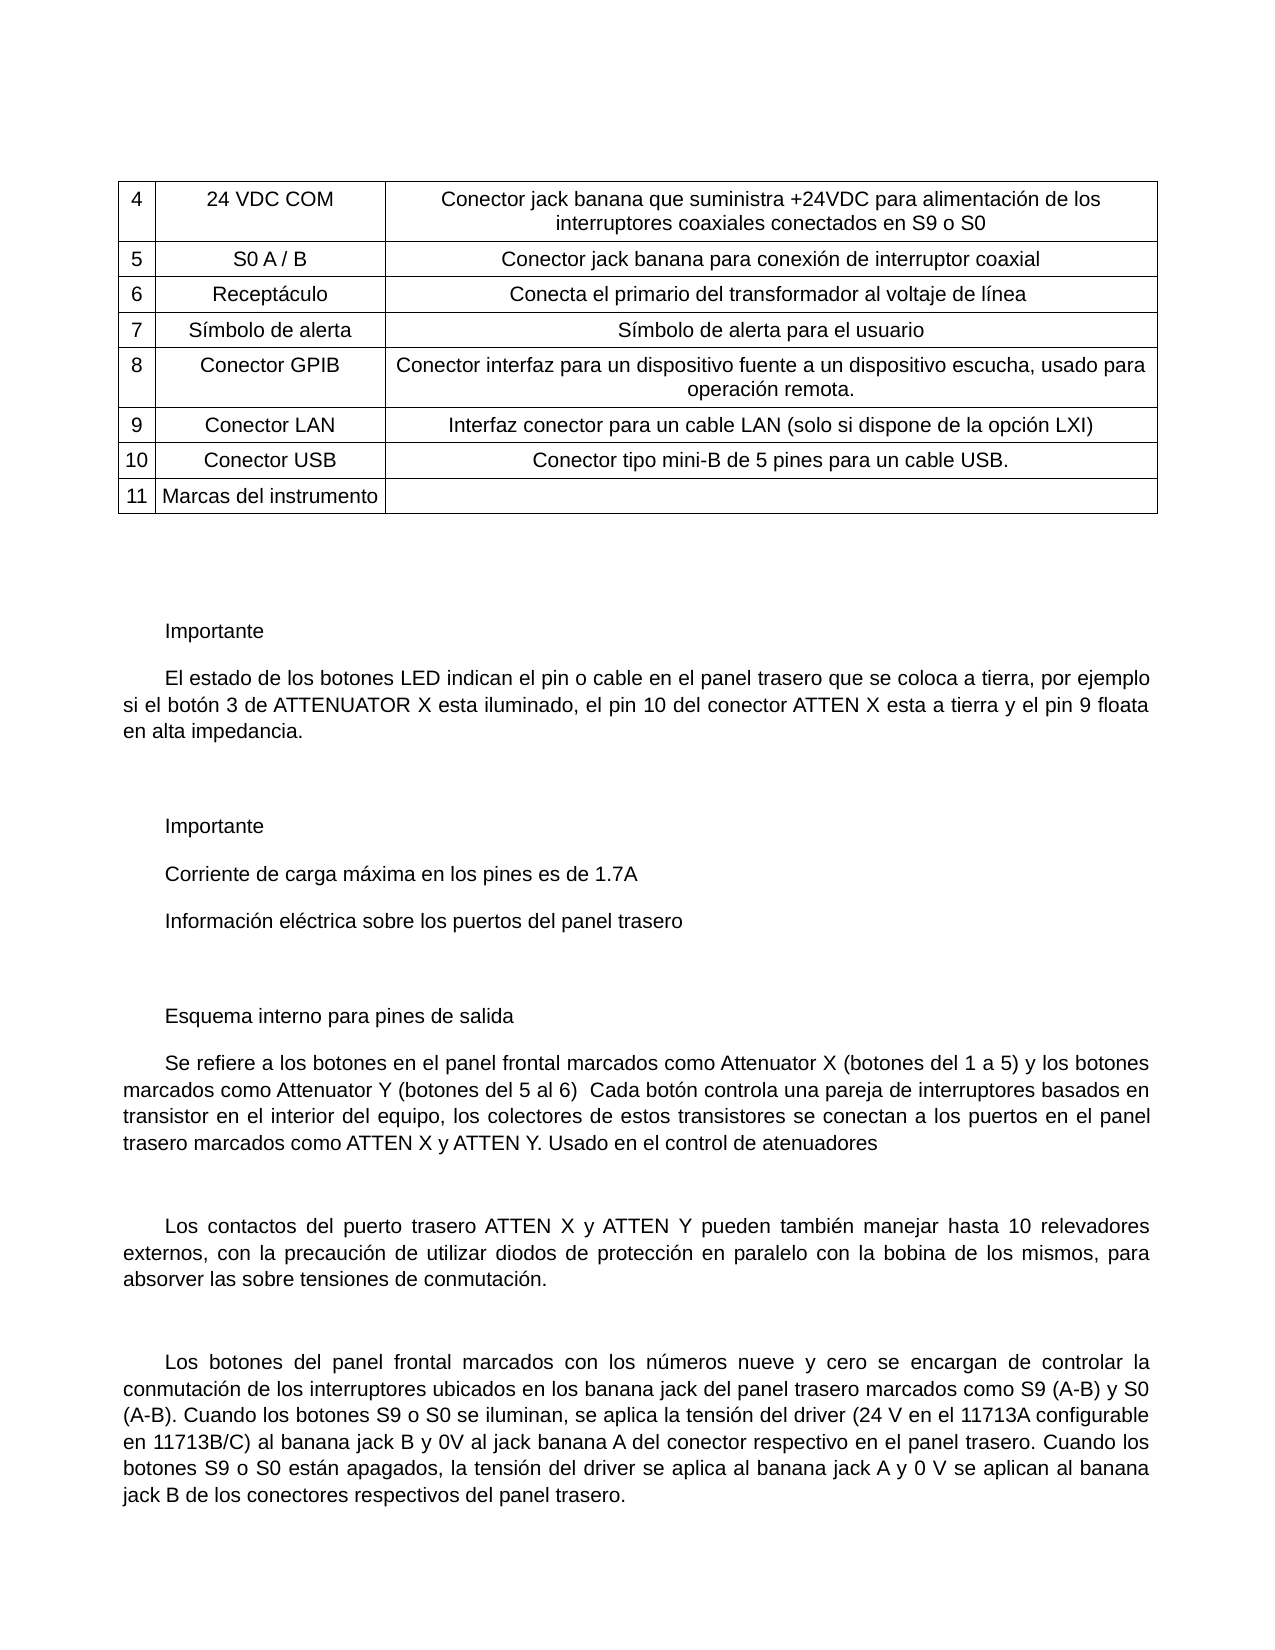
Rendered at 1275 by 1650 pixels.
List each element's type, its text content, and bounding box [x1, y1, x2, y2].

table_cell 9 [119, 408, 155, 442]
text Los contactos del puerto trasero ATTEN X y ATTEN Y pueden también manejar hasta 10 relevadores externos, con la precaución de utilizar diodos de protección en paralelo con la bobina de los mismos, para absorver las sobre tensiones de conmutación. [123, 1211, 1152, 1291]
table_cell Conector LAN [156, 408, 385, 442]
table_cell Conector interfaz para un dispositivo fuente a un dispositivo escucha, usado para operación remota. [386, 348, 1157, 407]
table_cell Receptáculo [156, 277, 385, 312]
text Corriente de carga máxima en los pines es de 1.7A [123, 859, 1152, 885]
table_cell Marcas del instrumento [156, 479, 385, 513]
table_cell 4 [119, 182, 155, 241]
text Importante [123, 811, 1152, 838]
table_cell Símbolo de alerta [156, 313, 385, 347]
text Importante [123, 616, 1152, 643]
table_cell Conector GPIB [156, 348, 385, 407]
text Información eléctrica sobre los puertos del panel trasero [123, 906, 1152, 933]
table_cell [386, 479, 1157, 513]
table_cell Símbolo de alerta para el usuario [386, 313, 1157, 347]
table_cell 7 [119, 313, 155, 347]
text El estado de los botones LED indican el pin o cable en el panel trasero que se coloca a tierra, por ejemplo si el botón 3 de ATTENUATOR X esta iluminado, el pin 10 del conector ATTEN X esta a tierra y el pin 9 floata en alta impedancia. [123, 663, 1152, 743]
text Se refiere a los botones en el panel frontal marcados como Attenuator X (botones del 1 a 5) y los botones marcados como Attenuator Y (botones del 5 al 6) Cada botón controla una pareja de interruptores basados en transistor en el interior del equipo, los colectores de estos transistores se conectan a los puertos en el panel trasero marcados como ATTEN X y ATTEN Y. Usado en el control de atenuadores [123, 1048, 1152, 1154]
text Los botones del panel frontal marcados con los números nueve y cero se encargan de controlar la conmutación de los interruptores ubicados en los banana jack del panel trasero marcados como S9 (A-B) y S0 (A-B). Cuando los botones S9 o S0 se iluminan, se aplica la tensión del driver (24 V en el 11713A configurable en 11713B/C) al banana jack B y 0V al jack banana A del conector respectivo en el panel trasero. Cuando los botones S9 o S0 están apagados, la tensión del driver se aplica al banana jack A y 0 V se aplican al banana jack B de los conectores respectivos del panel trasero. [123, 1347, 1152, 1507]
text Esquema interno para pines de salida [123, 1001, 1152, 1027]
table_cell 11 [119, 479, 155, 513]
table_cell Conector jack banana que suministra +24VDC para alimentación de los interruptores coaxiales conectados en S9 o S0 [386, 182, 1157, 241]
table_cell 10 [119, 443, 155, 478]
table_cell Conector tipo mini-B de 5 pines para un cable USB. [386, 443, 1157, 478]
table_cell 6 [119, 277, 155, 312]
table_cell S0 A / B [156, 242, 385, 276]
table_cell 24 VDC COM [156, 182, 385, 241]
table_cell Interfaz conector para un cable LAN (solo si dispone de la opción LXI) [386, 408, 1157, 442]
table_cell Conecta el primario del transformador al voltaje de línea [386, 277, 1157, 312]
table_cell 8 [119, 348, 155, 407]
table_cell 5 [119, 242, 155, 276]
table_cell Conector jack banana para conexión de interruptor coaxial [386, 242, 1157, 276]
table_cell Conector USB [156, 443, 385, 478]
